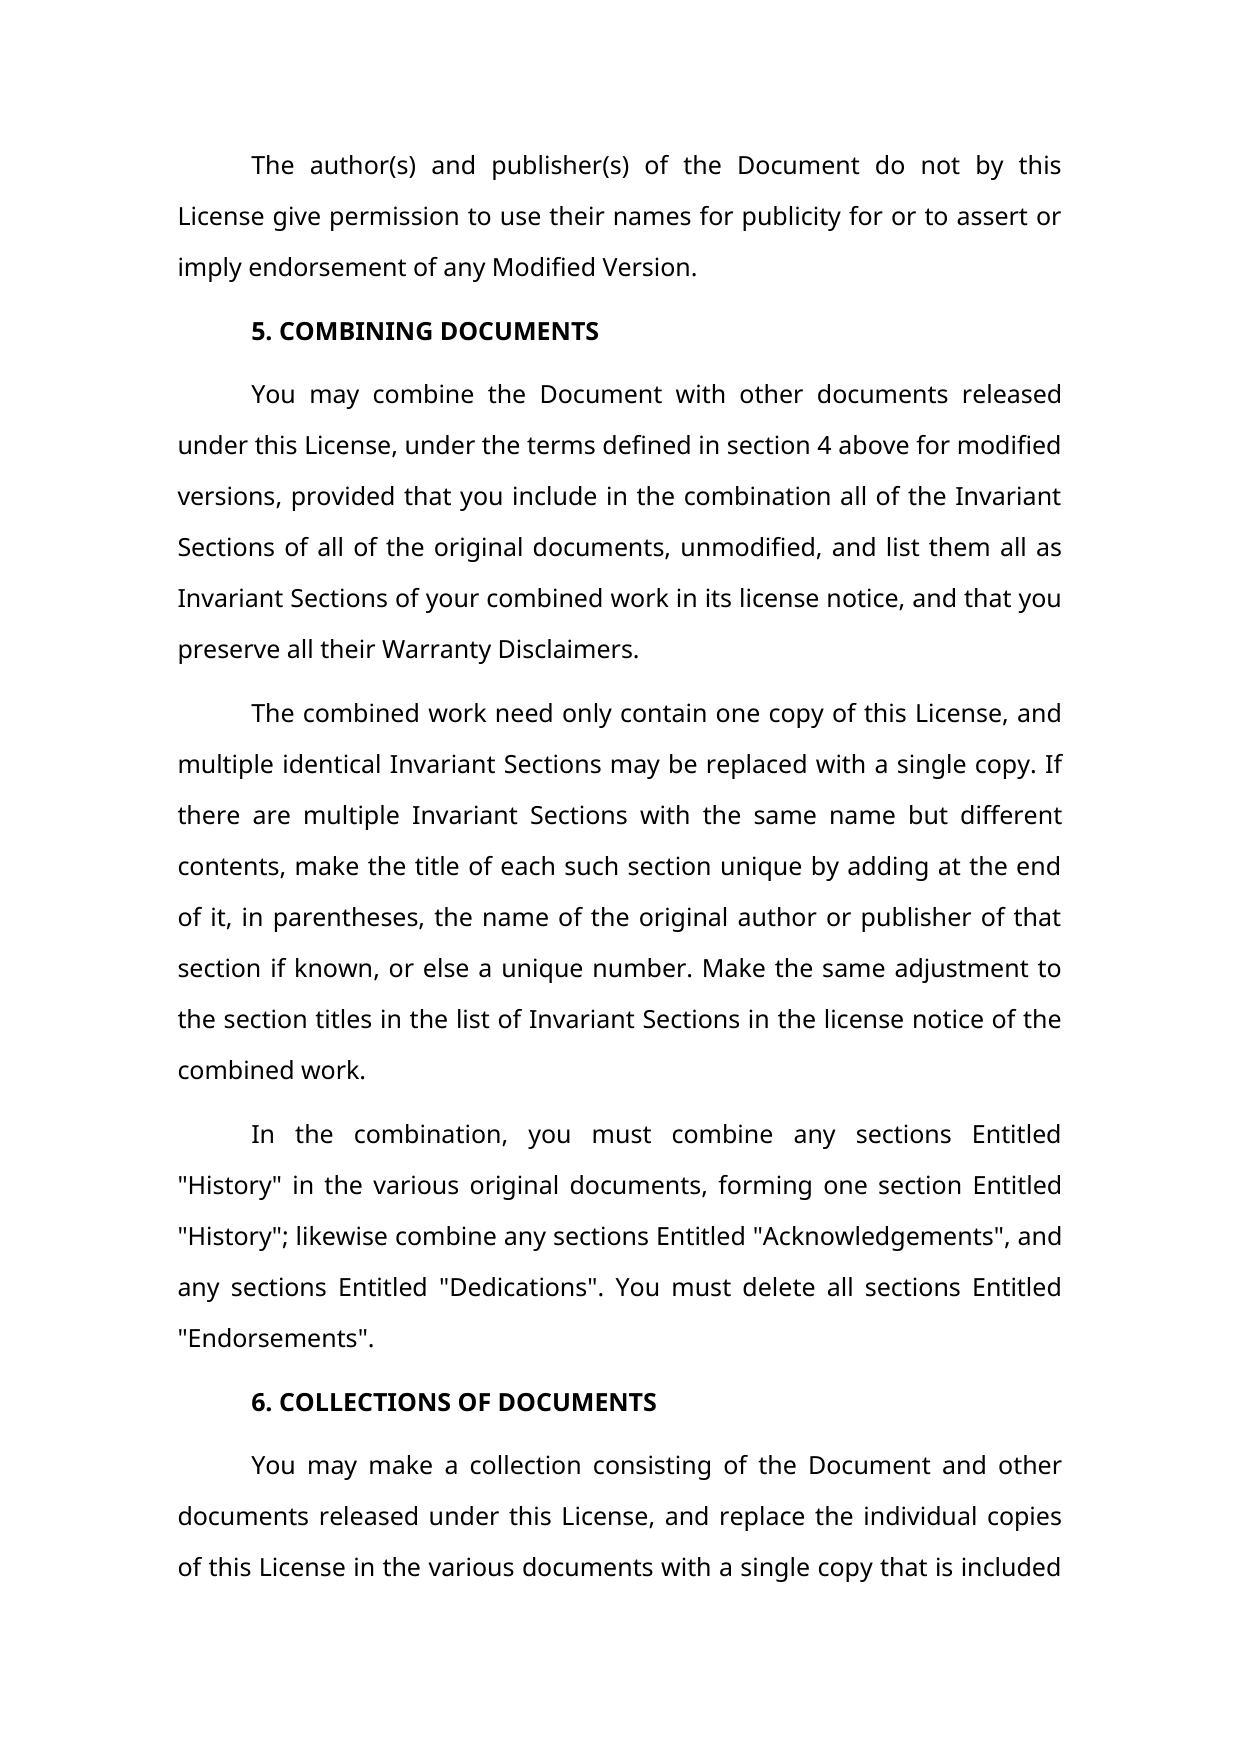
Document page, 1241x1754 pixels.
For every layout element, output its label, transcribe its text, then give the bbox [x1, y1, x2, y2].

text The author(s) and publisher(s) of the Document do not by this License give permission to use their names for publicity for or to assert or imply endorsement of any Modified Version. [177, 148, 1063, 284]
text The combined work need only contain one copy of this License, and multiple identical Invariant Sections may be replaced with a single copy. If there are multiple Invariant Sections with the same name but different contents, make the title of each such section unique by adding at the end of it, in parentheses, the name of the original author or publisher of that section if known, or else a unique number. Make the same adjustment to the section titles in the list of Invariant Sections in the license notice of the combined work. [177, 696, 1063, 1087]
text You may combine the Document with other documents released under this License, under the terms defined in section 4 above for modified versions, provided that you include in the combination all of the Invariant Sections of all of the original documents, unmodified, and list them all as Invariant Sections of your combined work in its license notice, and that you preserve all their Warranty Disclaimers. [177, 377, 1063, 666]
text 6. COLLECTIONS OF DOCUMENTS [177, 1384, 1063, 1418]
text In the combination, you must combine any sections Entitled "History" in the various original documents, forming one section Entitled "History"; likewise combine any sections Entitled "Acknowledgements", and any sections Entitled "Dedications". You must delete all sections Entitled "Endorsements". [177, 1116, 1063, 1355]
text You may make a collection consisting of the Document and other documents released under this License, and replace the individual copies of this License in the various documents with a single copy that is included [177, 1448, 1063, 1584]
text 5. COMBINING DOCUMENTS [177, 313, 1063, 347]
